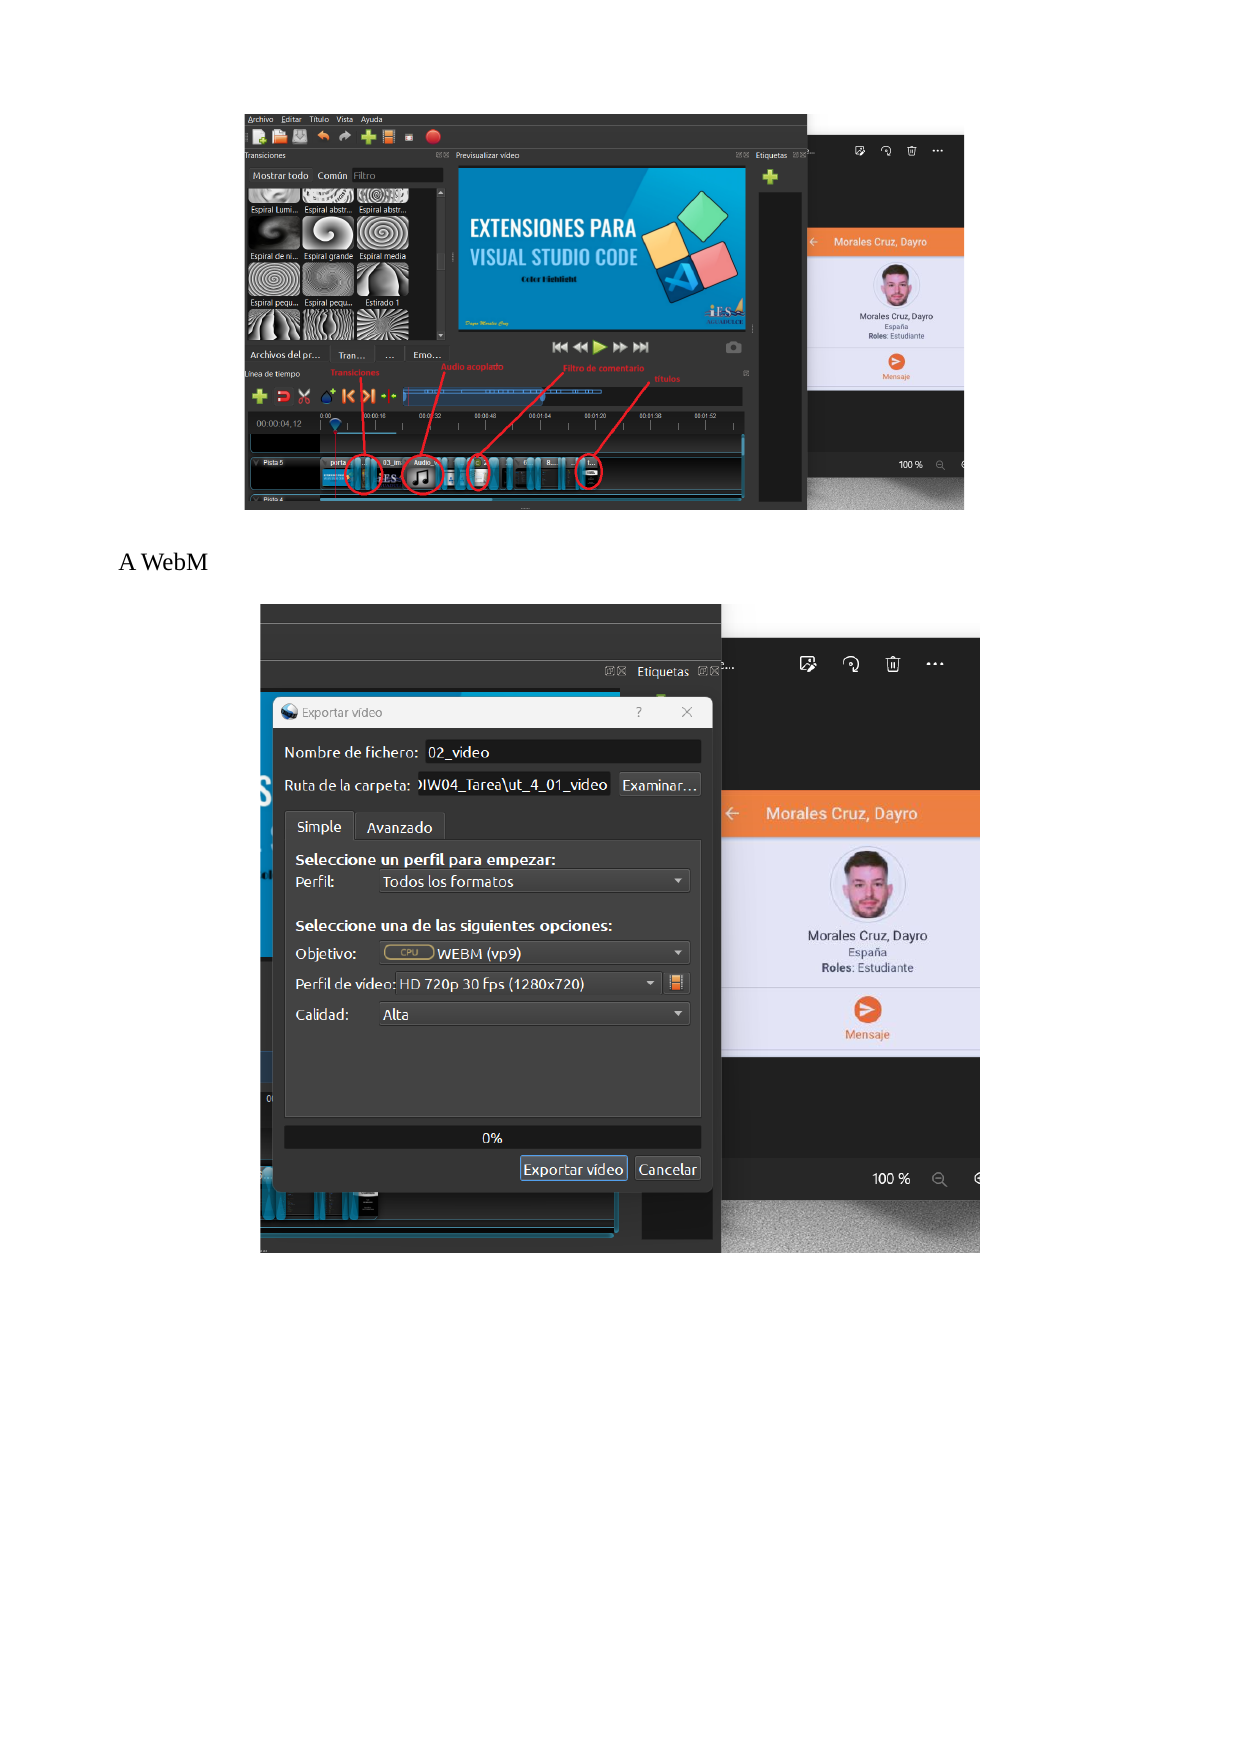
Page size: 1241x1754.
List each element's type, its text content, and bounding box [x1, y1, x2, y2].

picture [260, 604, 980, 1253]
picture [244, 114, 965, 510]
text A WebM [118, 547, 1122, 576]
